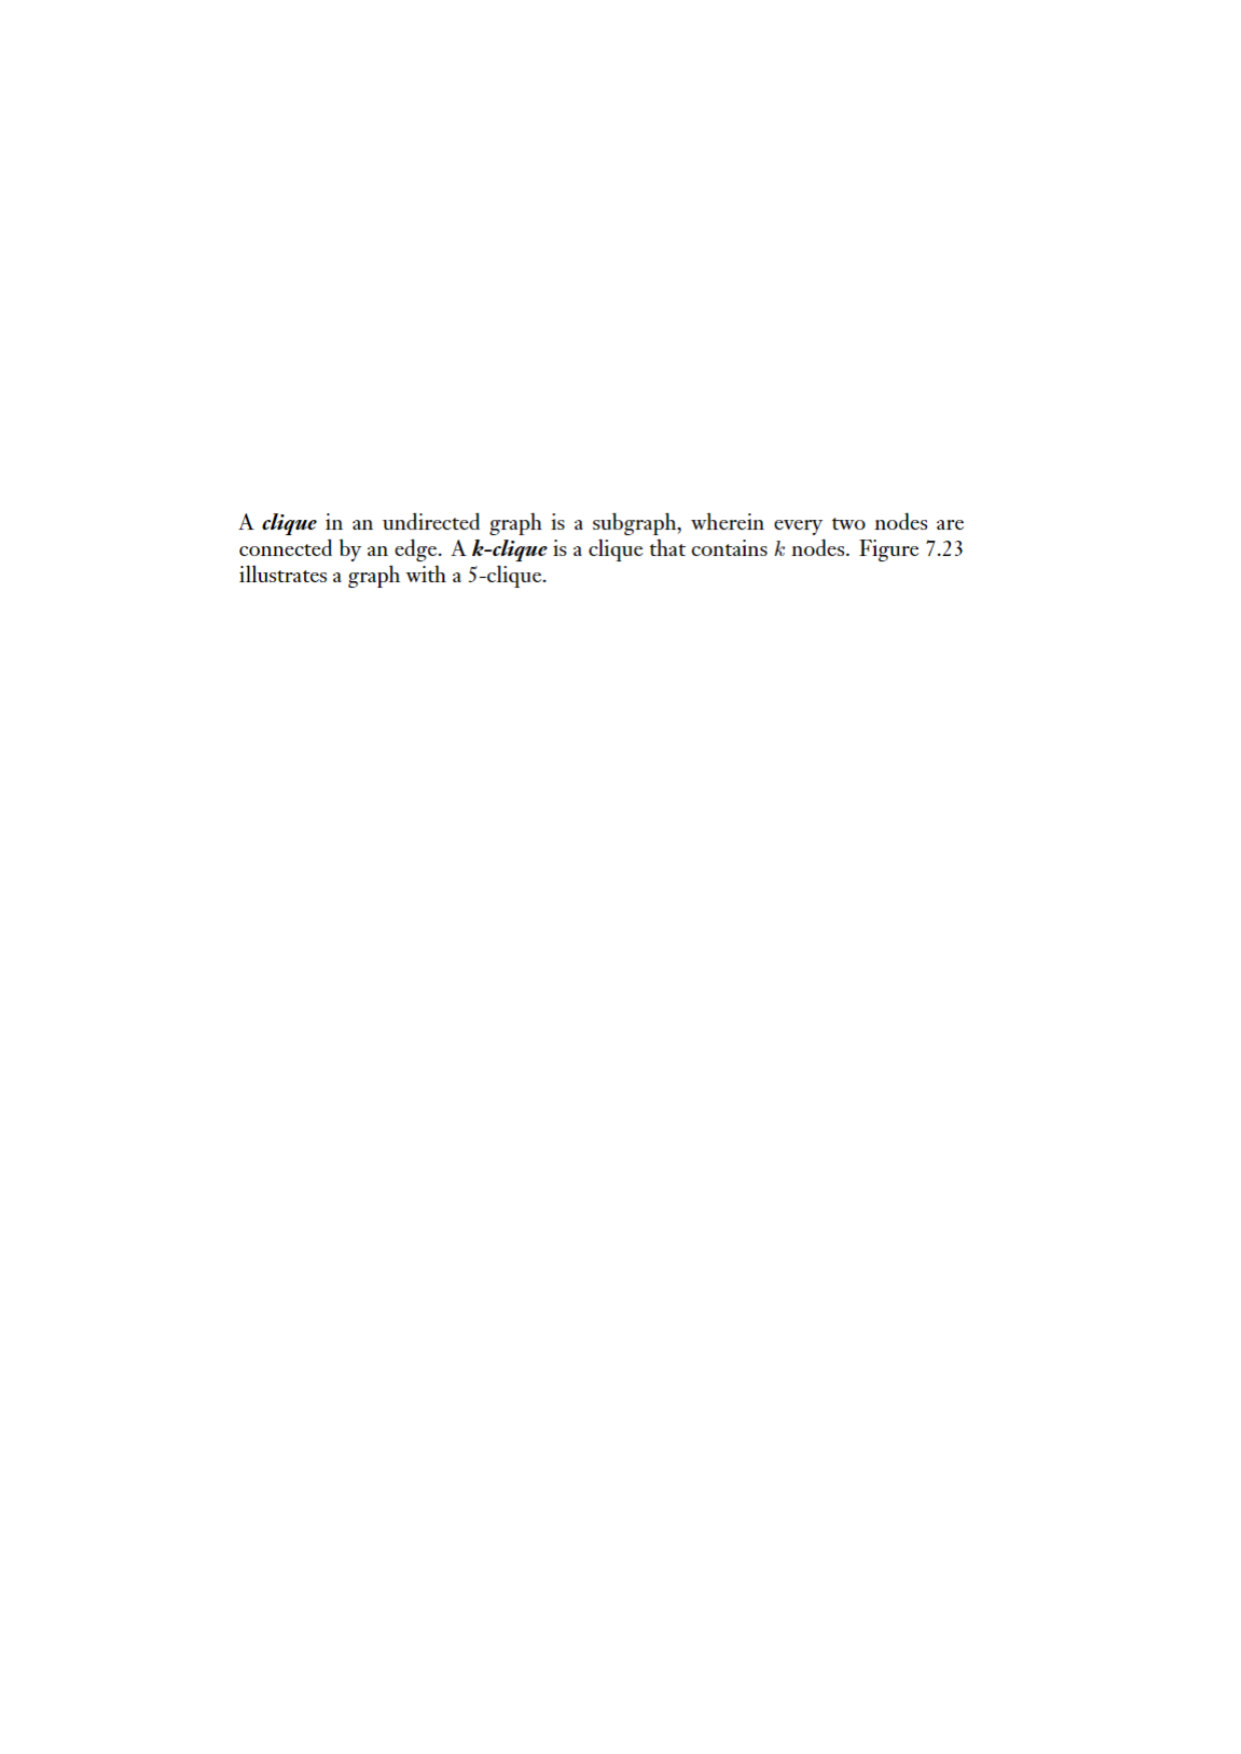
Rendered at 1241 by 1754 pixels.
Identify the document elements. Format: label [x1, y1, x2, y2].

picture [234, 511, 981, 602]
